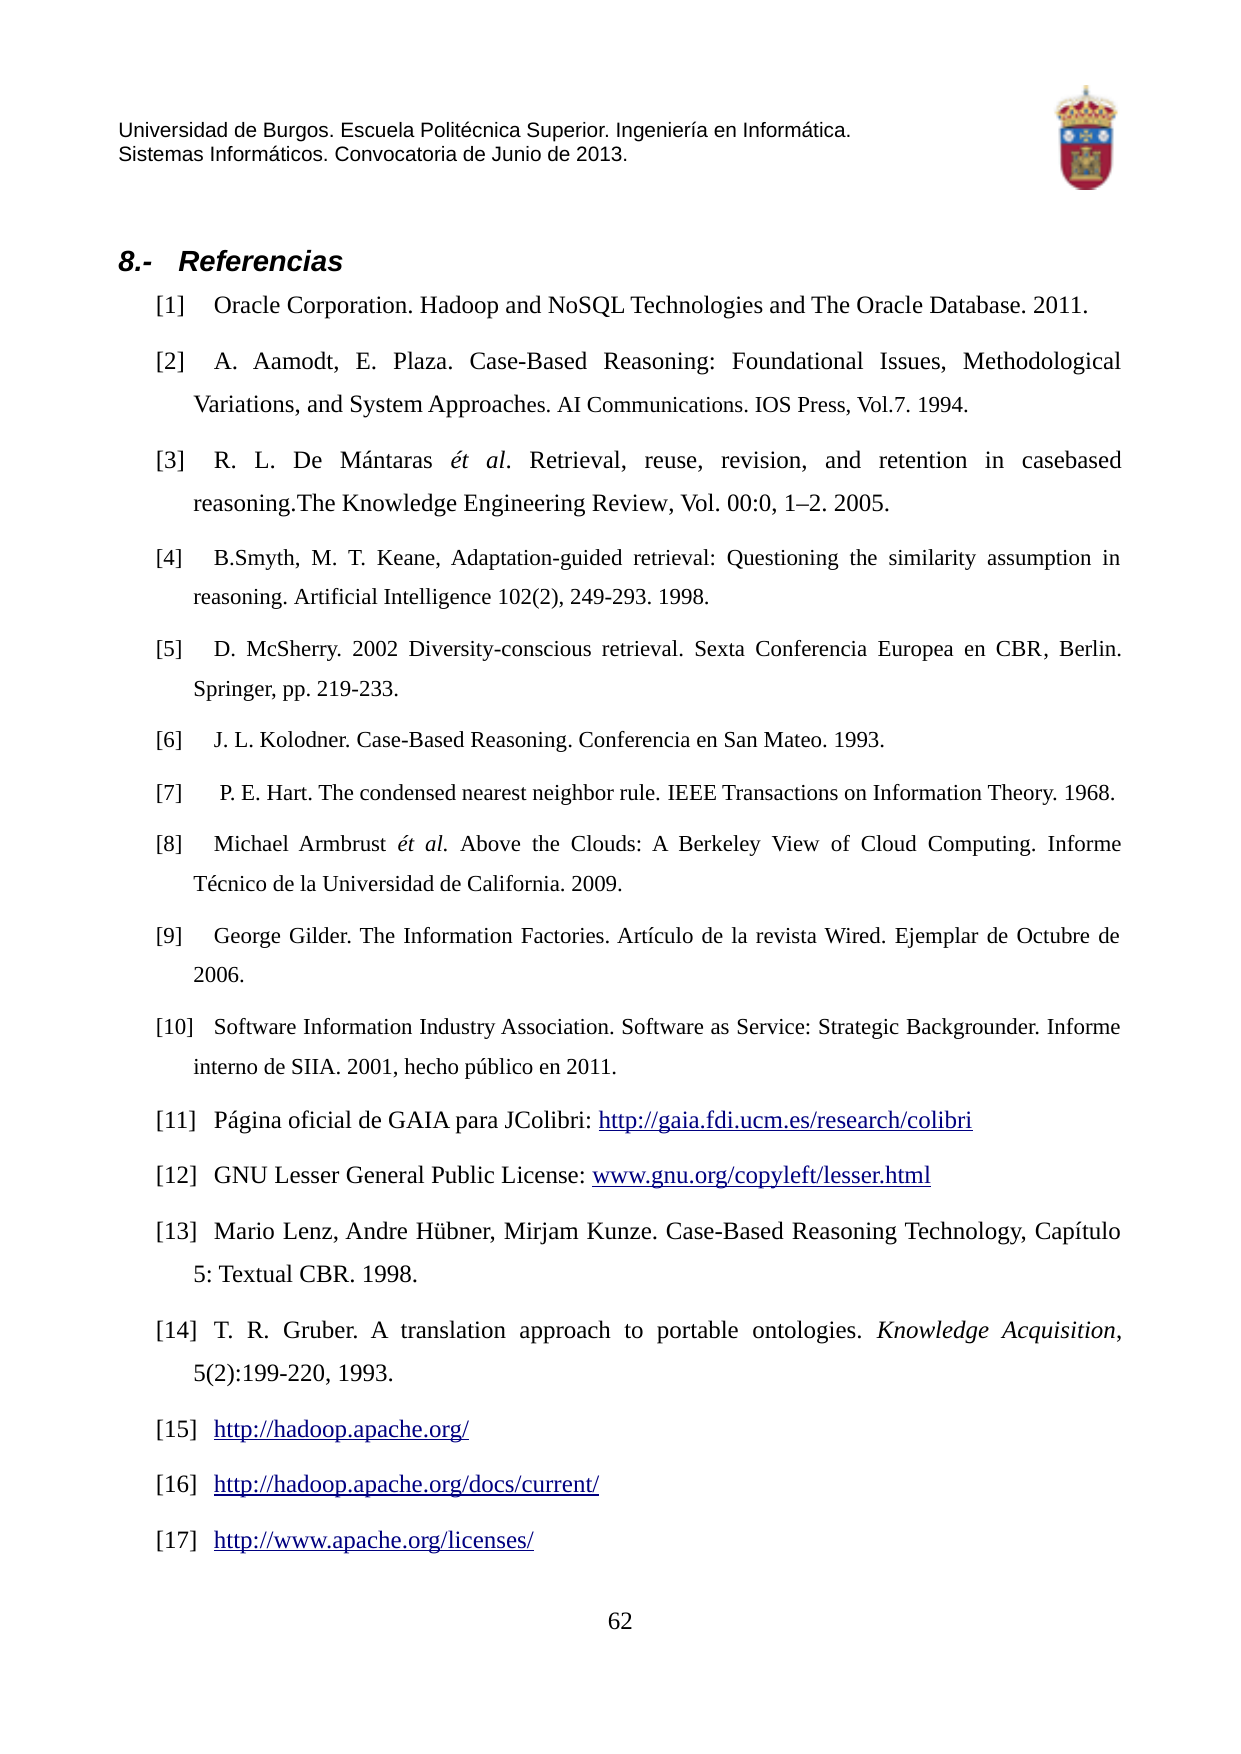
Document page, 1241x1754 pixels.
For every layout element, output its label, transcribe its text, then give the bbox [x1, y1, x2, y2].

list Software Information Industry Association. Software as Service: Strategic Backgrounder. Informe interno de SIIA. 2001, hecho público en 2011. [156, 1013, 1122, 1079]
subtitle Referencias [118, 244, 1122, 278]
list Página oficial de GAIA para JColibri: http://gaia.fdi.ucm.es/research/colibri [156, 1105, 1122, 1134]
list http://www.apache.org/licenses/ [156, 1525, 1122, 1554]
list GNU Lesser General Public License: www.gnu.org/copyleft/lesser.html [156, 1161, 1122, 1189]
list T. R. Gruber. A translation approach to portable ontologies. Knowledge Acquisition, 5(2):199-220, 1993. [156, 1315, 1122, 1387]
list D. McSherry. 2002 Diversity-conscious retrieval. Sexta Conferencia Europea en CBR, Berlin. Springer, pp. 219-233. [156, 635, 1122, 701]
list http://hadoop.apache.org/ [156, 1414, 1122, 1442]
list P. E. Hart. The condensed nearest neighbor rule. IEEE Transactions on Information Theory. 1968. [156, 778, 1122, 805]
list R. L. De Mántaras ét al. Retrieval, reuse, revision, and retention in casebased reasoning.The Knowledge Engineering Review, Vol. 00:0, 1–2. 2005. [156, 445, 1122, 517]
list Michael Armbrust ét al. Above the Clouds: A Berkeley View of Cloud Computing. Informe Técnico de la Universidad de California. 2009. [156, 831, 1122, 896]
list J. L. Kolodner. Case-Based Reasoning. Conferencia en San Mateo. 1993. [156, 727, 1122, 753]
list Mario Lenz, Andre Hübner, Mirjam Kunze. Case-Based Reasoning Technology, Capítulo 5: Textual CBR. 1998. [156, 1216, 1122, 1288]
list George Gilder. The Information Factories. Artículo de la revista Wired. Ejemplar de Octubre de 2006. [156, 922, 1122, 988]
picture [1053, 85, 1120, 190]
list B.Smyth, M. T. Keane, Adaptation-guided retrieval: Questioning the similarity assumption in reasoning. Artificial Intelligence 102(2), 249-293. 1998. [156, 544, 1122, 609]
list http://hadoop.apache.org/docs/current/ [156, 1469, 1122, 1498]
list Oracle Corporation. Hadoop and NoSQL Technologies and The Oracle Database. 2011. [156, 291, 1122, 319]
list A. Aamodt, E. Plaza. Case-Based Reasoning: Foundational Issues, Methodological Variations, and System Approaches. AI Communications. IOS Press, Vol.7. 1994. [156, 346, 1122, 418]
